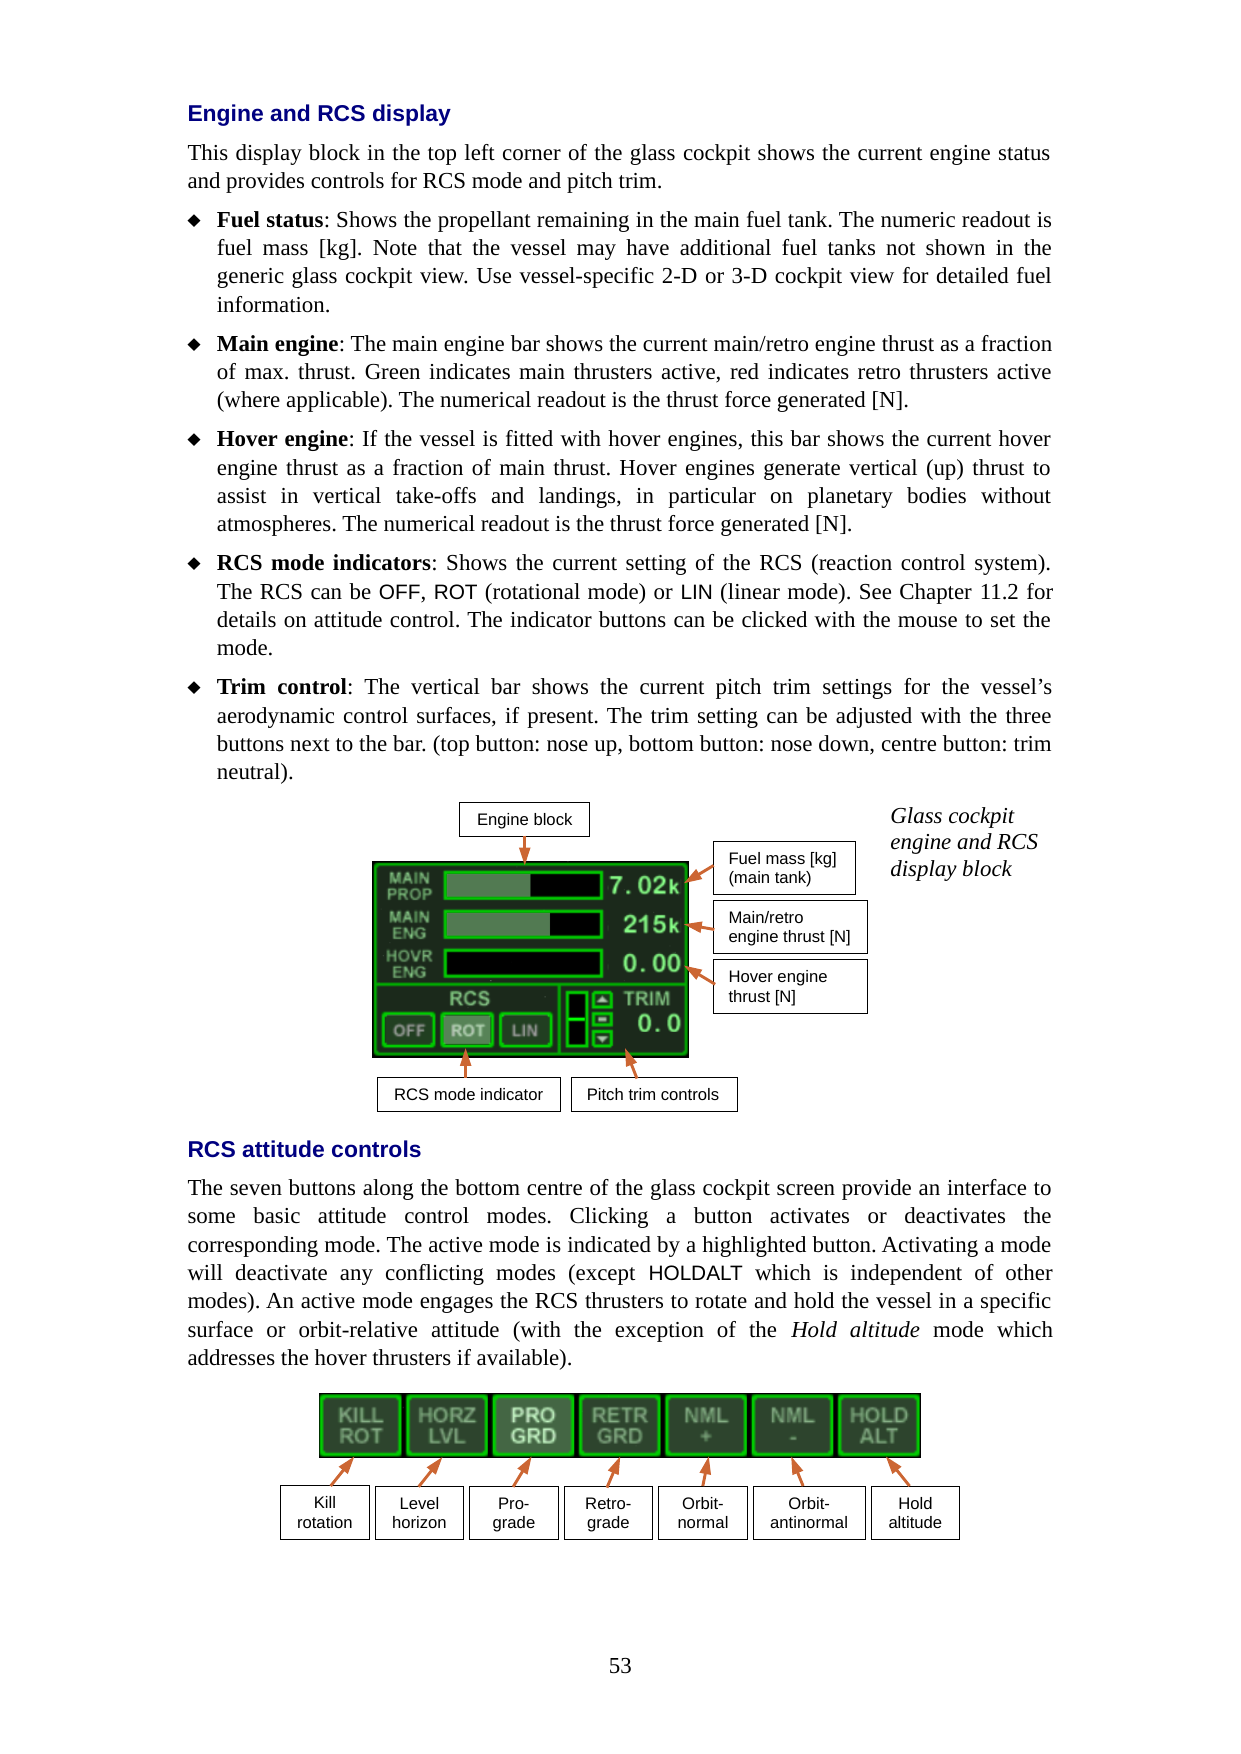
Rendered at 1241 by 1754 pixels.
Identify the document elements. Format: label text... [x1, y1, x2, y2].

list Trim control: The vertical bar shows the current pitch trim settings for the vessel’s aerodynamic control surfaces, if present. The trim setting can be adjusted with the three buttons next to the bar. (top button: nose up, bottom button: nose down, centre button: trim neutral). [187, 672, 1053, 786]
text The seven buttons along the bottom centre of the glass cockpit screen provide an interface to some basic attitude control modes. Clicking a button activates or deactivates the corresponding mode. The active mode is indicated by a highlighted button. Activating a mode will deactivate any conflicting modes (except HOLDALT which is independent of other modes). An active mode engages the RCS thrusters to rotate and hold the vessel in a specific surface or orbit-relative attitude (with the exception of the Hold altitude mode which addresses the hover thrusters if available). [187, 1173, 1053, 1371]
subtitle Engine and RCS display [187, 100, 1053, 127]
list Main engine: The main engine bar shows the current main/retro engine thrust as a fraction of max. thrust. Green indicates main thrusters active, red indicates retro thrusters active (where applicable). The numerical readout is the thrust force generated [N]. [187, 329, 1053, 414]
picture [319, 1393, 921, 1458]
picture [372, 861, 689, 1058]
subtitle RCS attitude controls [187, 805, 1053, 1162]
list Fuel status: Shows the propellant remaining in the main fuel tank. The numeric readout is fuel mass [kg]. Note that the vessel may have additional fuel tanks not shown in the generic glass cockpit view. Use vessel-specific 2-D or 3-D cockpit view for detailed fuel information. [187, 205, 1053, 318]
text This display block in the top left corner of the glass cockpit shows the current engine status and provides controls for RCS mode and pitch trim. [187, 137, 1053, 194]
list RCS mode indicators: Shows the current setting of the RCS (reaction control system). The RCS can be OFF, ROT (rotational mode) or LIN (linear mode). See Chapter 11.2 for details on attitude control. The indicator buttons can be clicked with the mouse to set the mode. [187, 548, 1053, 662]
list Hover engine: If the vessel is fitted with hover engines, this bar shows the current hover engine thrust as a fraction of main thrust. Hover engines generate vertical (up) thrust to assist in vertical take-offs and landings, in particular on planetary bodies without atmospheres. The numerical readout is the thrust force generated [N]. [187, 424, 1053, 538]
